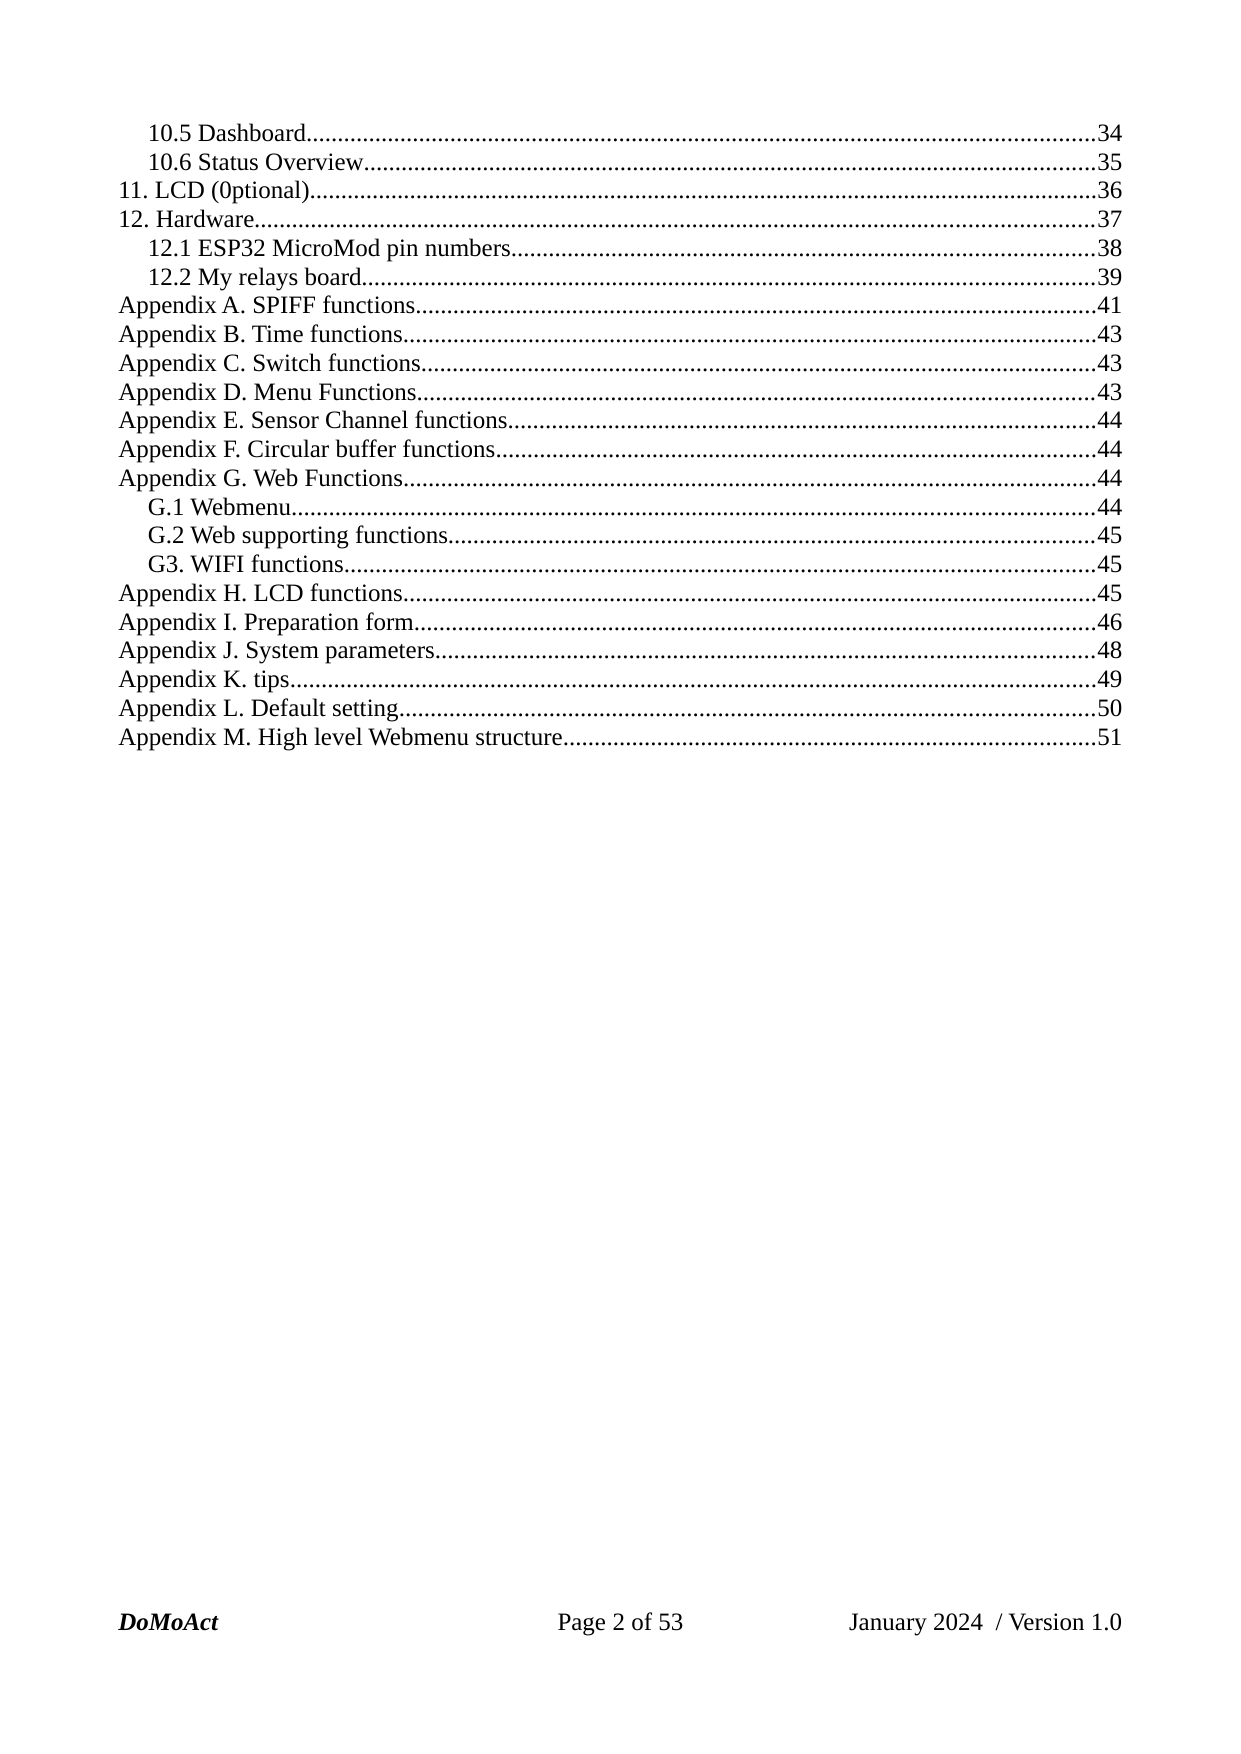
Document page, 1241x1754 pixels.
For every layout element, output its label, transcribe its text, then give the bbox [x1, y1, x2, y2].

text Appendix F. Circular buffer functions 44 [118, 434, 1122, 463]
text Appendix B. Time functions 43 [118, 319, 1122, 348]
text 11. LCD (0ptional) 36 [118, 176, 1122, 204]
text G.1 Webmenu 44 [148, 492, 1122, 521]
text Appendix G. Web Functions 44 [118, 463, 1122, 492]
text Appendix E. Sensor Channel functions 44 [118, 406, 1122, 434]
text G3. WIFI functions 45 [148, 549, 1122, 578]
text Appendix A. SPIFF functions 41 [118, 291, 1122, 319]
text 10.5 Dashboard 34 [148, 118, 1122, 147]
text Appendix D. Menu Functions 43 [118, 377, 1122, 406]
text G.2 Web supporting functions 45 [148, 521, 1122, 549]
text 10.6 Status Overview 35 [148, 147, 1122, 176]
text 12.2 My relays board 39 [148, 262, 1122, 291]
text Appendix M. High level Webmenu structure 51 [118, 722, 1122, 751]
text Appendix J. System parameters 48 [118, 636, 1122, 664]
text Appendix L. Default setting 50 [118, 693, 1122, 722]
text Appendix H. LCD functions 45 [118, 578, 1122, 607]
text 12.1 ESP32 MicroMod pin numbers 38 [148, 233, 1122, 262]
text Appendix K. tips 49 [118, 664, 1122, 693]
text 12. Hardware 37 [118, 204, 1122, 233]
text Appendix I. Preparation form 46 [118, 607, 1122, 636]
text Appendix C. Switch functions 43 [118, 348, 1122, 377]
